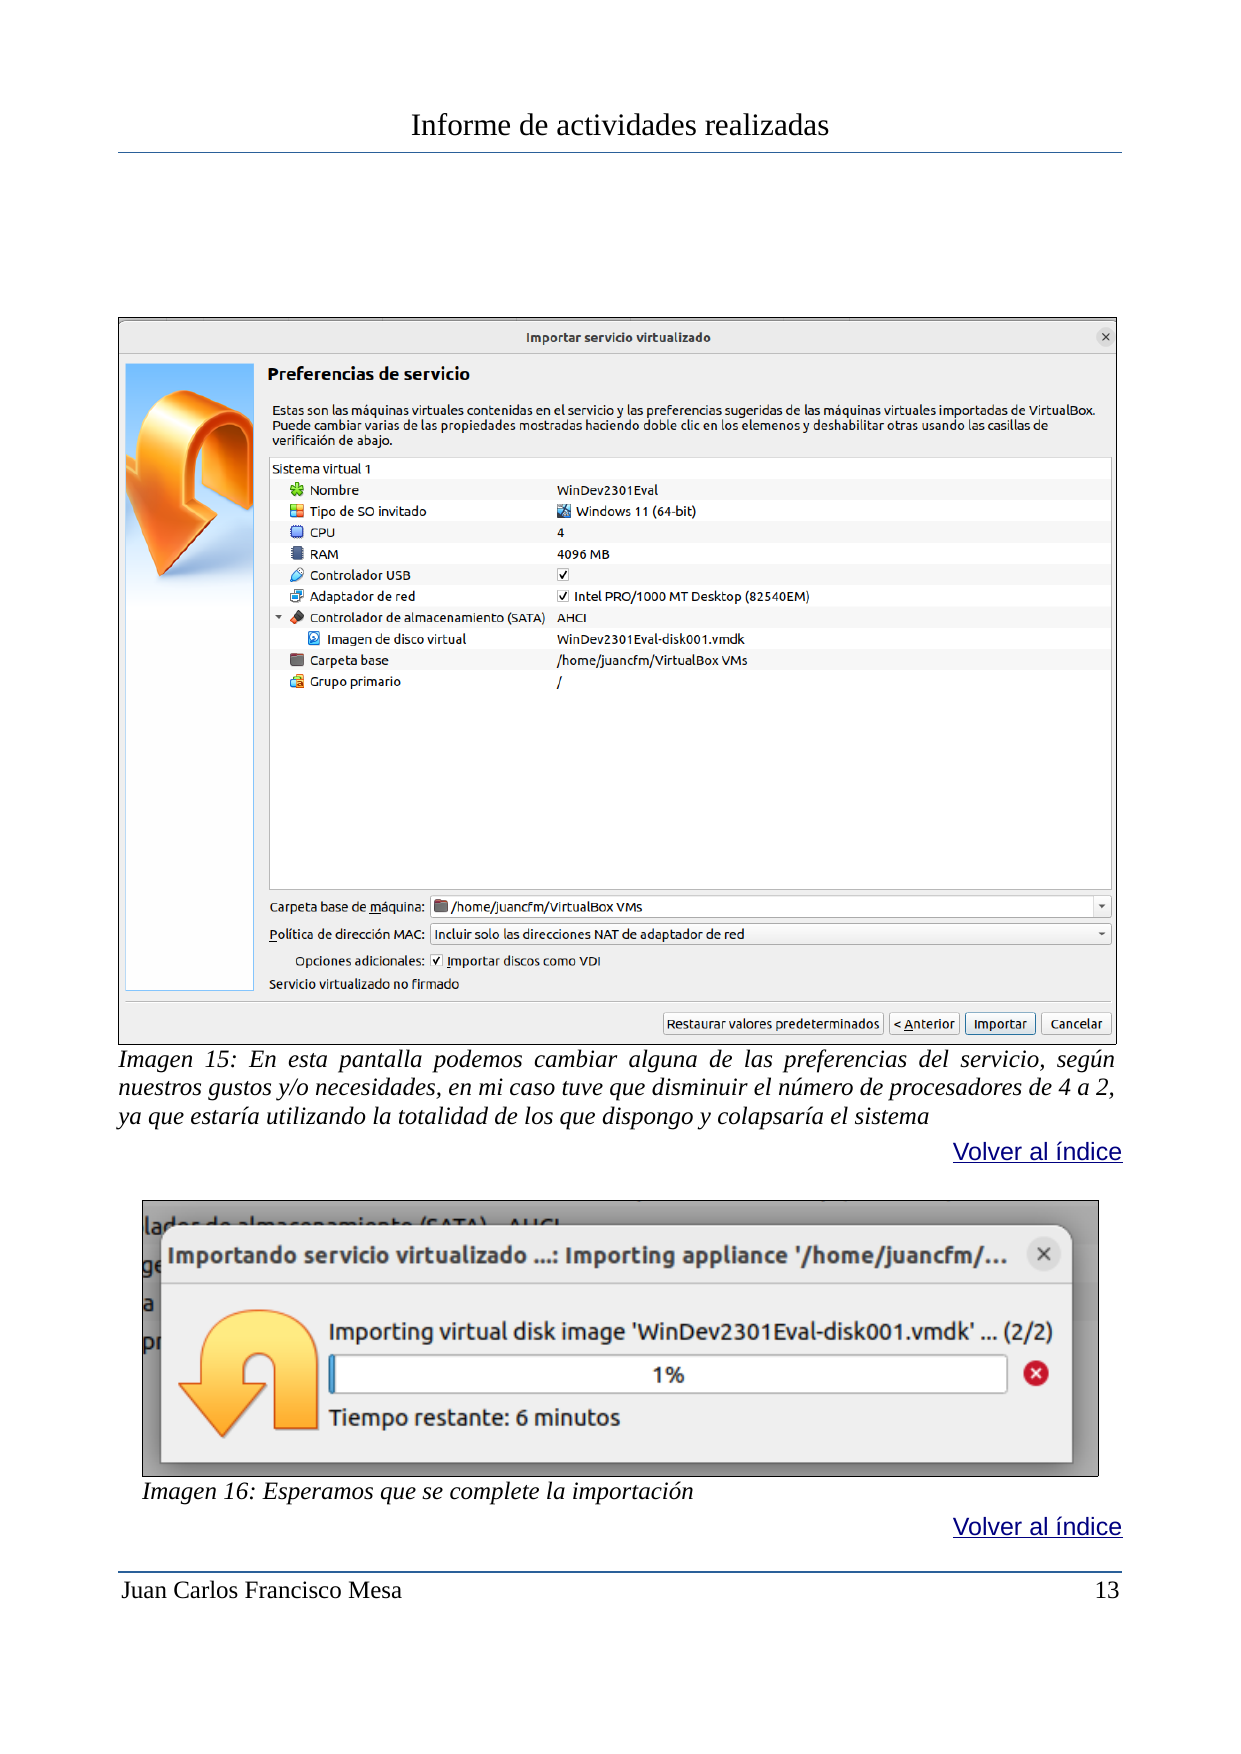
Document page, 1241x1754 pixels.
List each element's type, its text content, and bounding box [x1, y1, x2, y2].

picture [119, 318, 1116, 1044]
picture [143, 1201, 1098, 1476]
text Volver al índice [115, 278, 1122, 1166]
text Volver al índice [118, 1185, 1122, 1541]
text Imagen 15: En esta pantalla podemos cambiar alguna de las preferencias del servicio, según nuestros gustos y/o necesidades, en mi caso tuve que disminuir el número de procesadores de 4 a 2, ya que estaría utilizando la totalidad de los que dispongo y colapsaría el sistema [118, 1045, 1116, 1130]
text Imagen 16: Esperamos que se complete la importación [142, 1477, 1098, 1505]
